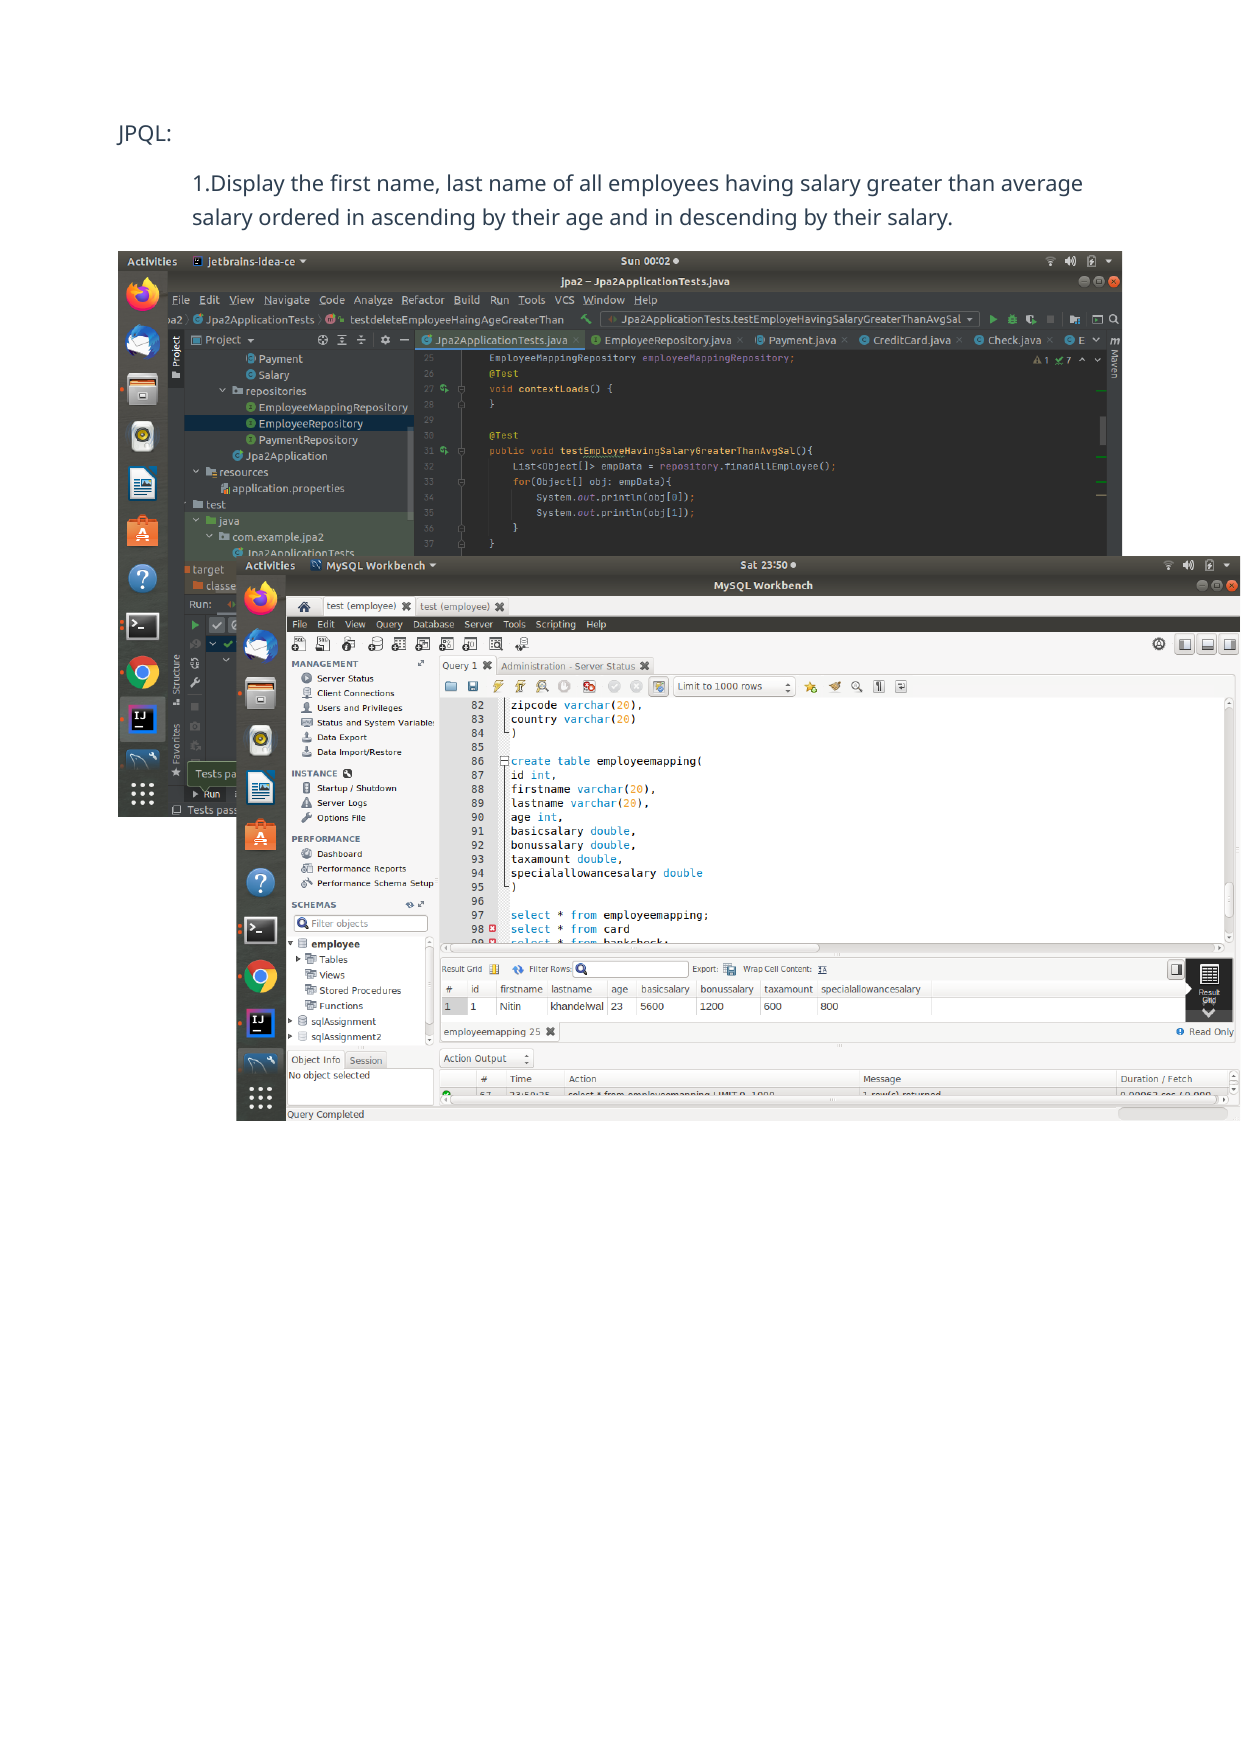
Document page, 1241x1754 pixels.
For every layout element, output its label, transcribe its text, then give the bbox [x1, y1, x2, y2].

list Display the first name, last name of all employees having salary greater than average salary ordered in ascending by their age and in descending by their salary. [118, 168, 1122, 232]
picture [118, 251, 1241, 1121]
text JPQL: [118, 118, 1122, 148]
